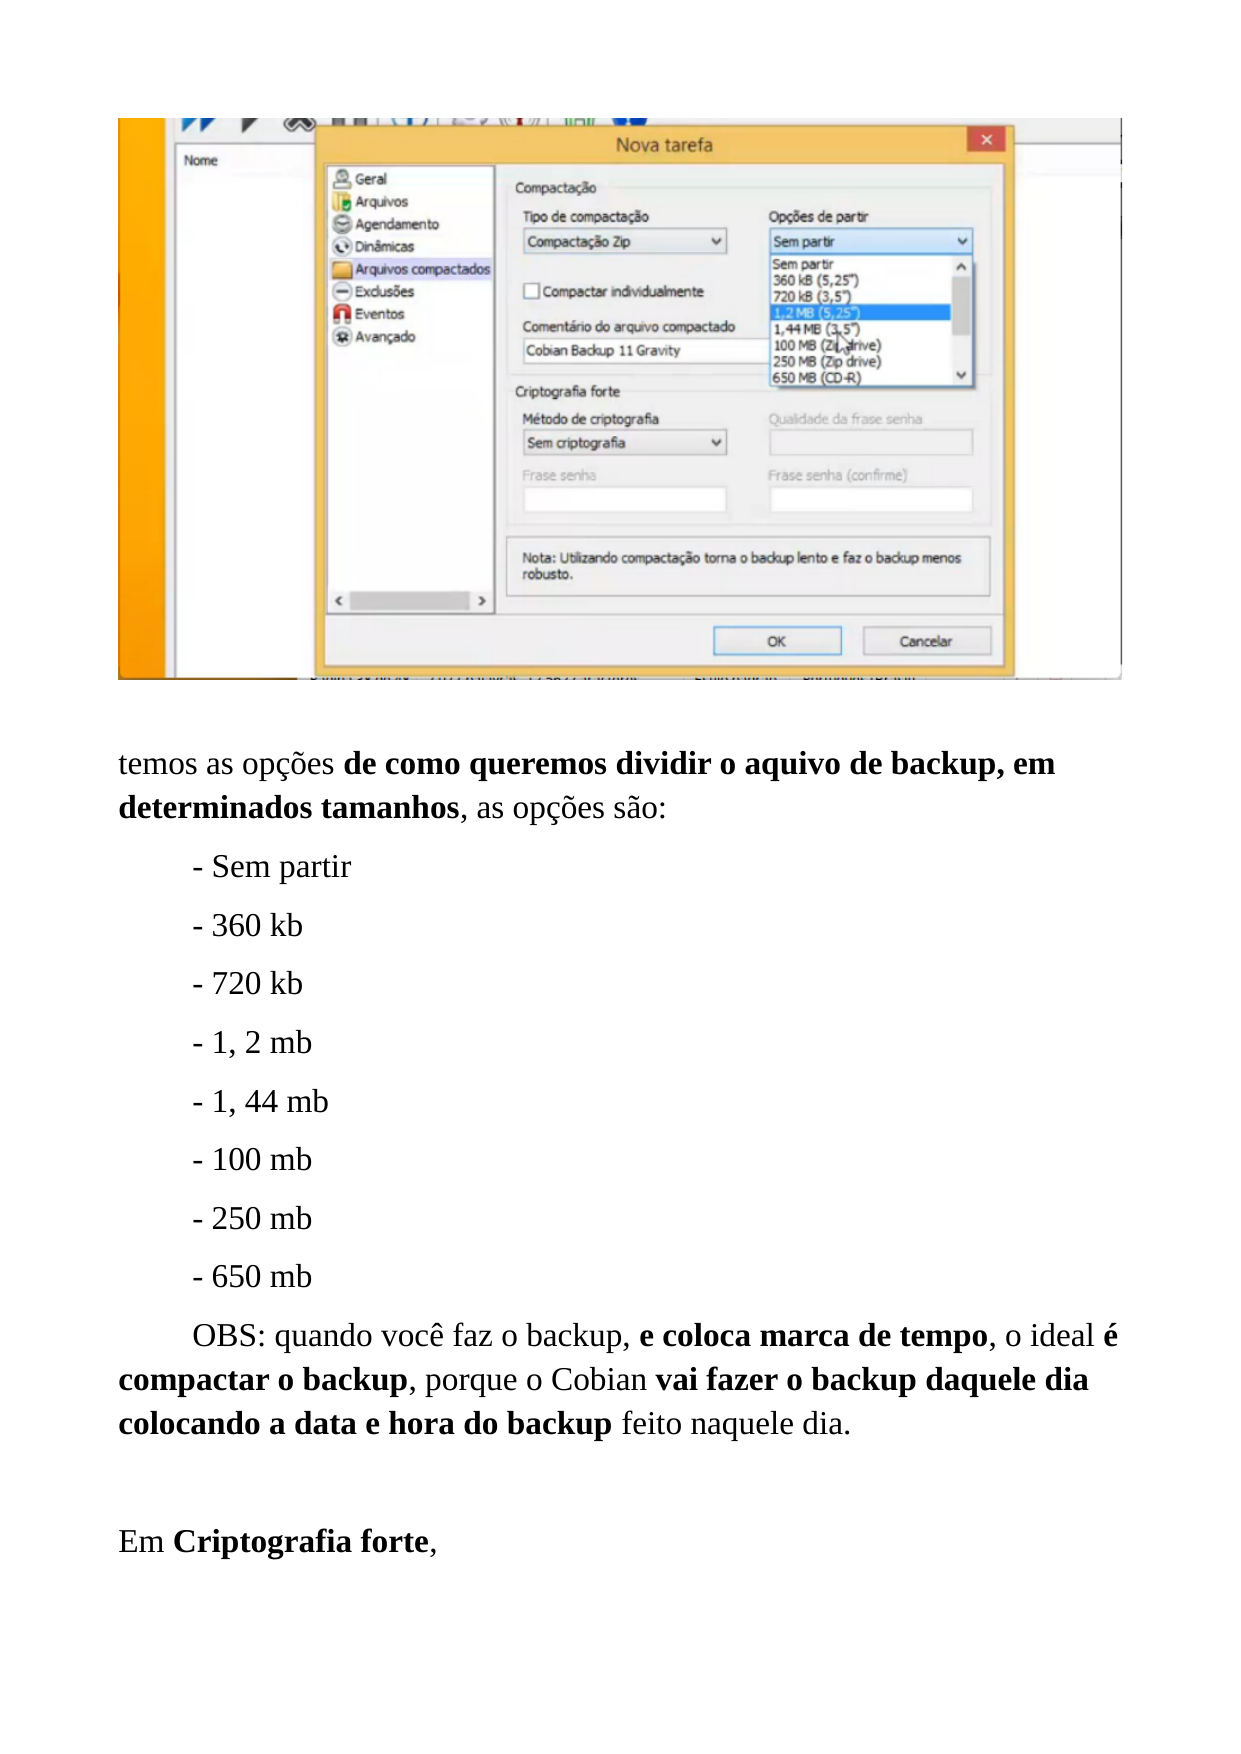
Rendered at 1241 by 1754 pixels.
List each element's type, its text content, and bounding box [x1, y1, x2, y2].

text - 650 mb [118, 1257, 1122, 1295]
text - Sem partir [118, 846, 1122, 884]
text - 1, 44 mb [118, 1081, 1122, 1119]
text - 250 mb [118, 1198, 1122, 1236]
text OBS: quando você faz o backup, e coloca marca de tempo, o ideal é compactar o backup, porque o Cobian vai fazer o backup daquele dia colocando a data e hora do backup feito naquele dia. [118, 1315, 1122, 1442]
text - 720 kb [118, 963, 1122, 1002]
text - 100 mb [118, 1139, 1122, 1178]
text Em Criptografia forte, [118, 1521, 1122, 1559]
text - 1, 2 mb [118, 1022, 1122, 1061]
text - 360 kb [118, 905, 1122, 943]
picture [118, 118, 1123, 680]
text temos as opções de como queremos dividir o aquivo de backup, em determinados tamanhos, as opções são: [118, 743, 1122, 826]
